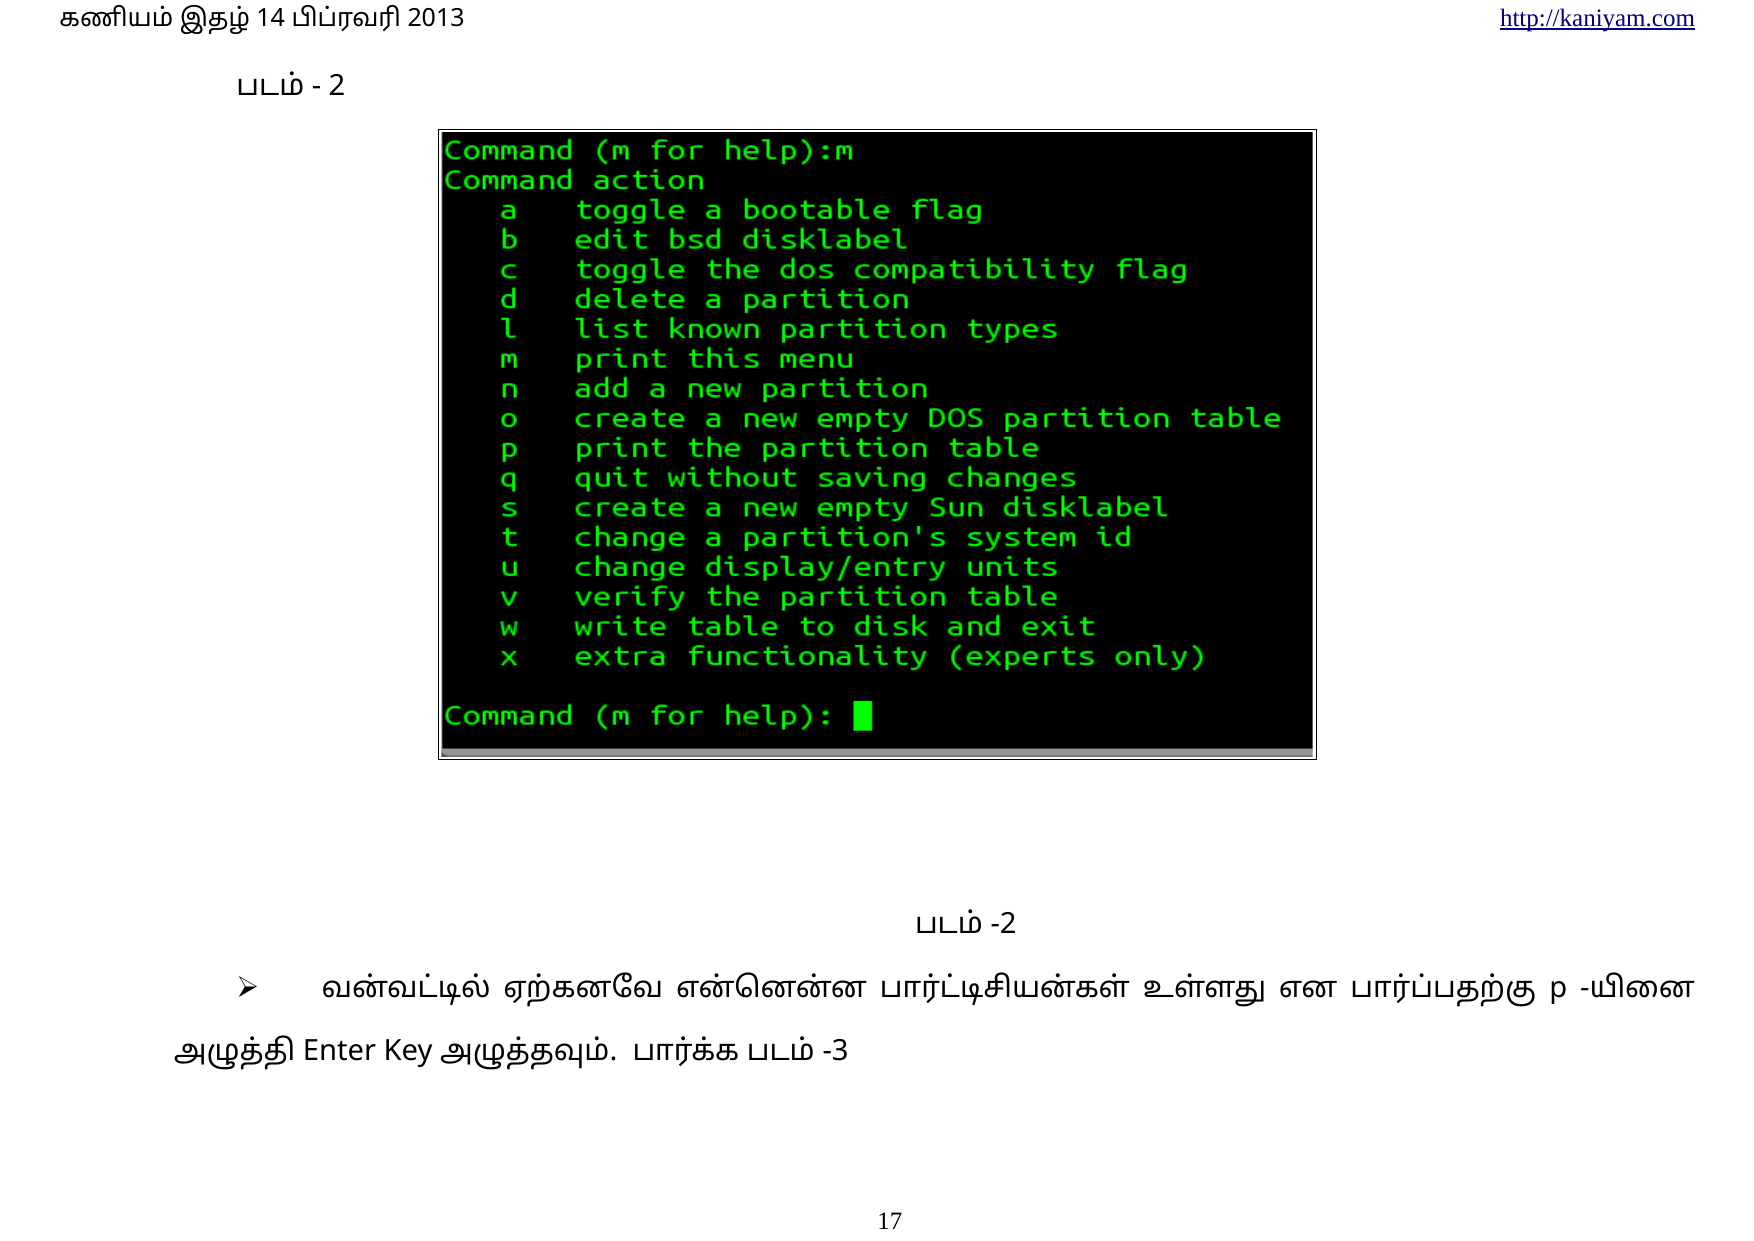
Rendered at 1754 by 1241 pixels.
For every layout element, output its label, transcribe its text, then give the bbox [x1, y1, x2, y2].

text படம் -2 [174, 902, 1695, 945]
list வன்வட்டில் ஏற்கனவே என்னென்ன பார்ட்டிசியன்கள் உள்ளது என பார்ப்பதற்கு p -யினை அழுத்தி Enter Key அழுத்தவும். பார்க்க படம் -3 [174, 966, 1695, 1072]
text படம் - 2 [174, 64, 1695, 107]
picture [441, 132, 1313, 757]
